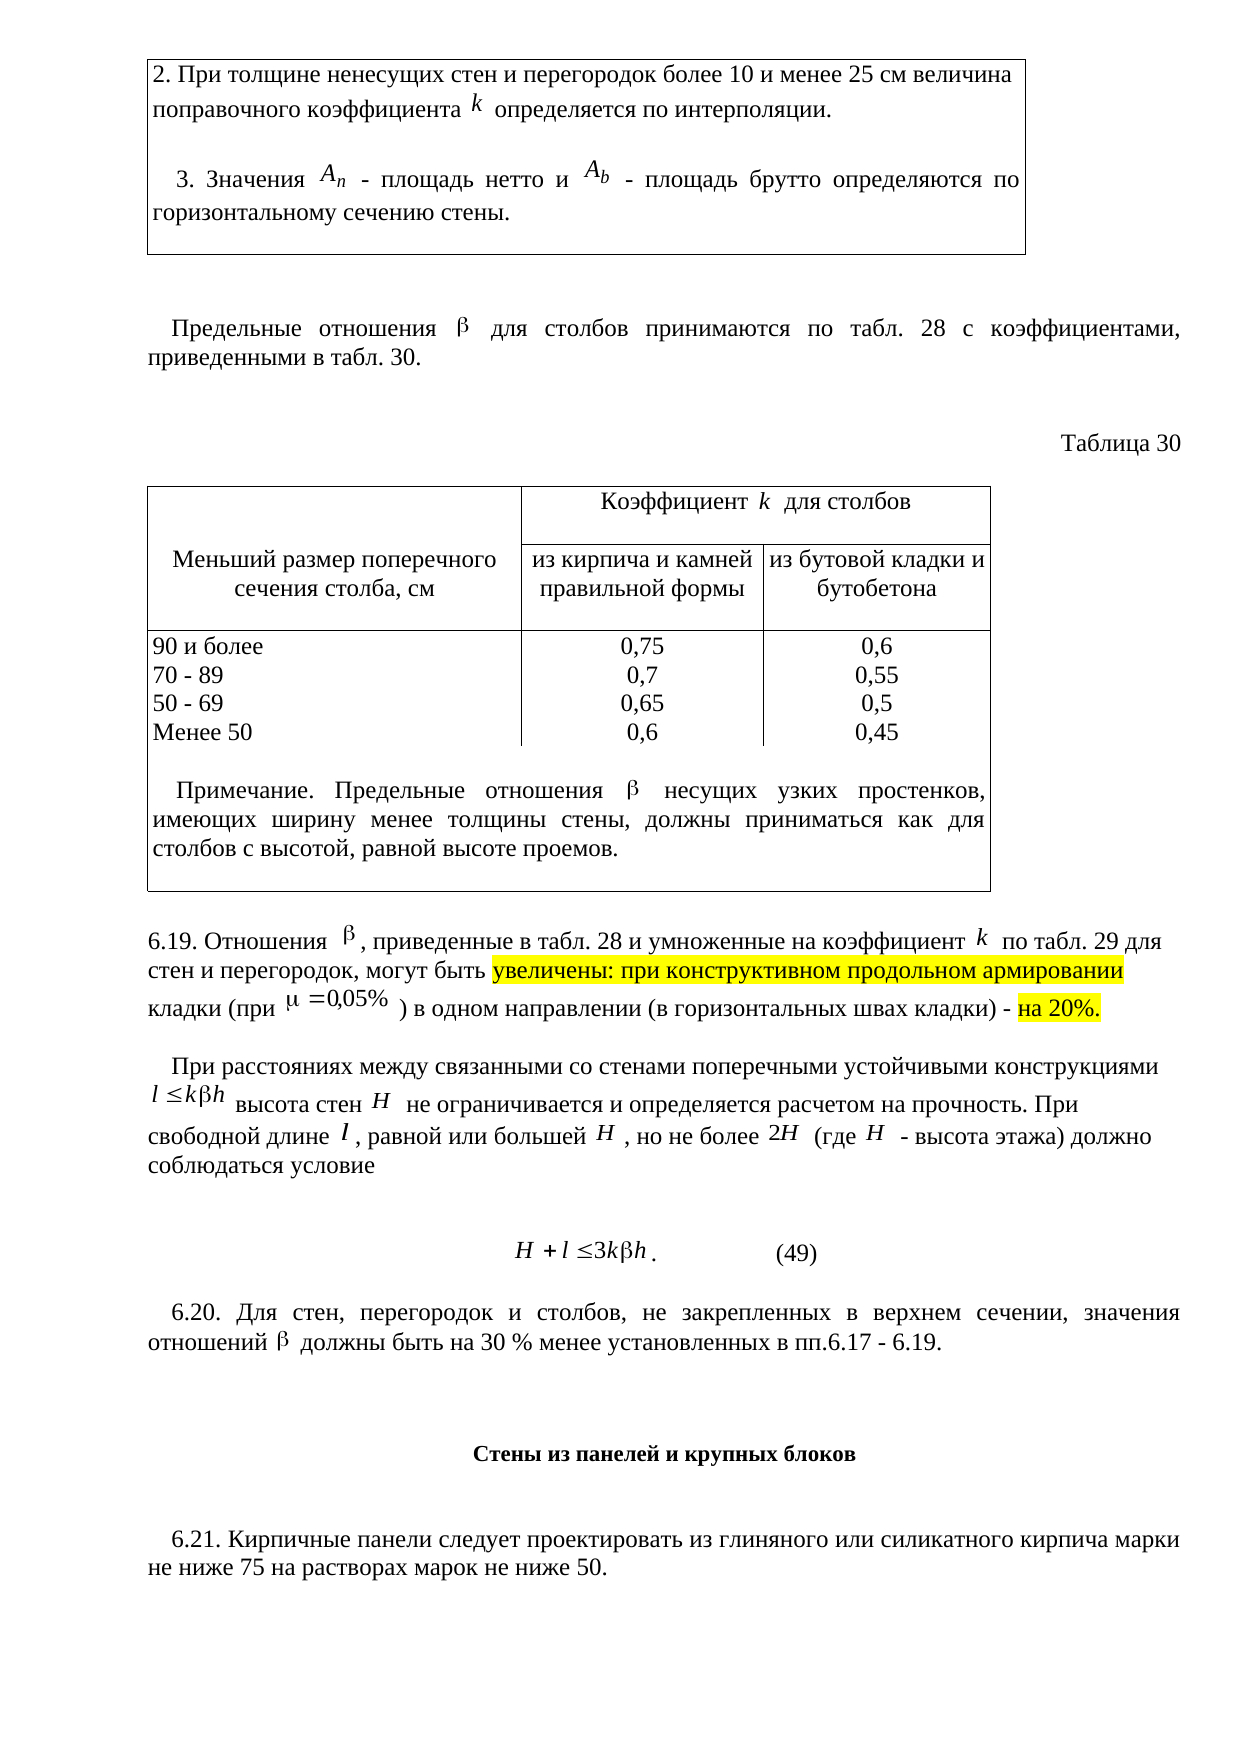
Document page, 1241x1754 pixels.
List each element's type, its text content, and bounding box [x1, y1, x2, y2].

table_cell Меньший размер поперечного сечения столба, см [148, 544, 521, 630]
table_cell 90 и более [148, 631, 521, 660]
text 6.20. Для стен, перегородок и столбов, не закрепленных в верхнем сечении, значения отношений должны быть на 30 % менее установленных в пп.6.17 - 6.19. [148, 1297, 1181, 1356]
table_cell 0,7 [522, 660, 763, 688]
table_cell 50 - 69 [148, 689, 521, 717]
text При расстояниях между связанными со стенами поперечными устойчивыми конструкциями высота стен не ограничивается и определяется расчетом на прочность. При свободной длине , равной или большей , но не более (где - высота этажа) должно соблюдаться условие [148, 1051, 1181, 1178]
table_cell 70 - 89 [148, 660, 521, 688]
table_cell 0,5 [764, 689, 990, 717]
table_cell из кирпича и камней правильной формы [522, 545, 763, 630]
table_cell 2. При толщине ненесущих стен и перегородок более 10 и менее 25 см величина поправочного коэффициента определяется по интерполяции. 3. Значения - площадь нетто и - площадь брутто определяются по горизонтальному сечению стены. [148, 60, 1025, 254]
table_cell 0,45 [764, 717, 990, 746]
text 6.19. Отношения , приведенные в табл. 28 и умноженные на коэффициент по табл. 29 для стен и перегородок, могут быть увеличены: при конструктивном продольном армировании кладки (при ) в одном направлении (в горизонтальных швах кладки) - на 20%. [148, 920, 1181, 1022]
table_header Коэффициент для столбов [522, 487, 990, 544]
text . (49) [148, 1236, 1181, 1269]
table_cell 0,6 [764, 631, 990, 660]
table_cell 0,65 [522, 689, 763, 717]
text Таблица 30 [148, 428, 1181, 457]
text Предельные отношения для столбов принимаются по табл. 28 с коэффициентами, приведенными в табл. 30. [148, 312, 1181, 371]
table_cell 0,6 [522, 717, 763, 746]
table_header #G0 [148, 487, 521, 544]
table_cell 0,55 [764, 660, 990, 688]
table_cell 0,75 [522, 631, 763, 660]
table_cell Менее 50 [148, 717, 521, 746]
subtitle Стены из панелей и крупных блоков [148, 1440, 1181, 1466]
text 6.21. Кирпичные панели следует проектировать из глиняного или силикатного кирпича марки не ниже 75 на растворах марок не ниже 50. [148, 1524, 1181, 1581]
table_cell Примечание. Предельные отношения несущих узких простенков, имеющих ширину менее толщины стены, должны приниматься как для столбов с высотой, равной высоте проемов. [148, 746, 990, 891]
table_cell из бутовой кладки и бутобетона [764, 545, 990, 630]
